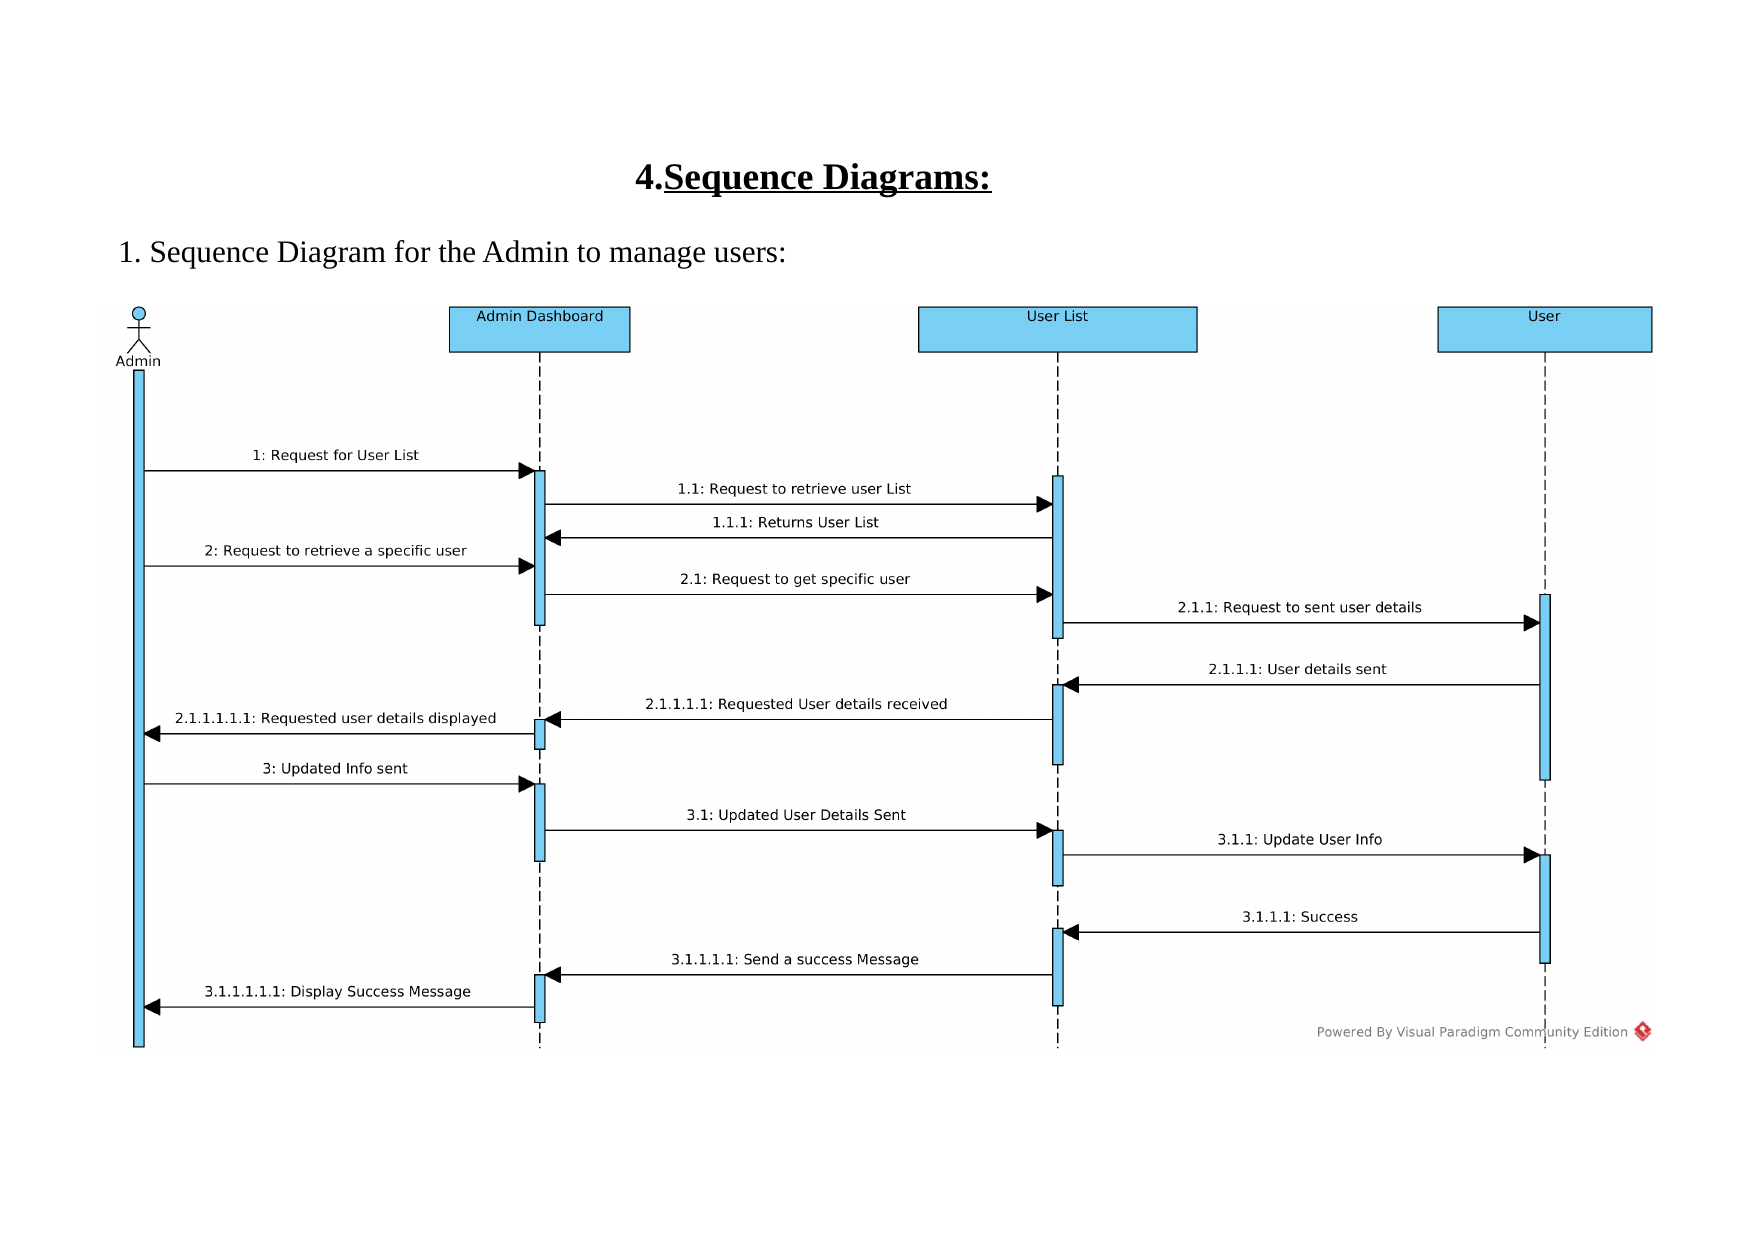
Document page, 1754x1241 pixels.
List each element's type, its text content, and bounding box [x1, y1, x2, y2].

text 4.Sequence Diagrams: [118, 154, 1636, 197]
text 1. Sequence Diagram for the Admin to manage users: [118, 233, 1636, 269]
picture [96, 305, 1658, 1053]
